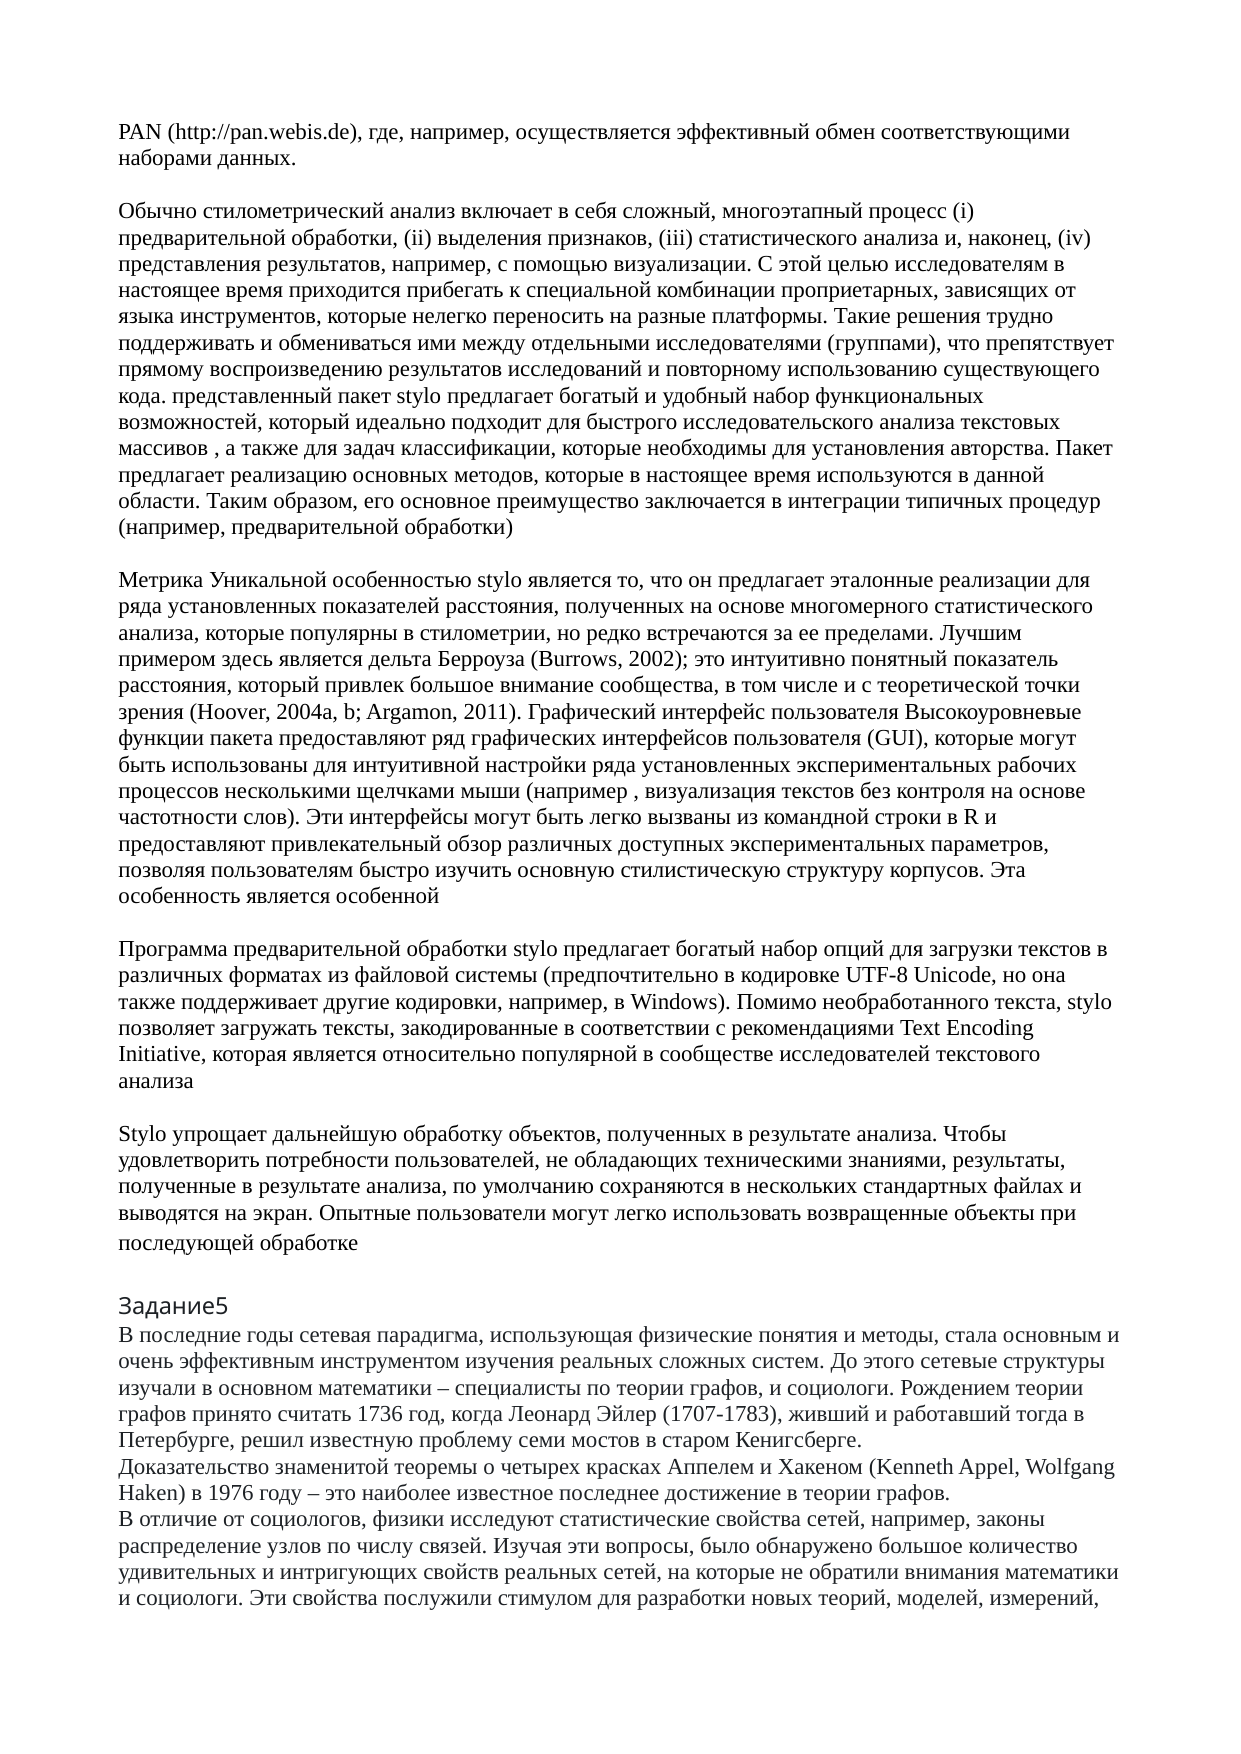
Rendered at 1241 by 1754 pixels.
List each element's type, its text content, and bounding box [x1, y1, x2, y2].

text Метрика Уникальной особенностью stylo является то, что он предлагает эталонные реализации для ряда установленных показателей расстояния, полученных на основе многомерного статистического анализа, которые популярны в стилометрии, но редко встречаются за ее пределами. Лучшим примером здесь является дельта Берроуза (Burrows, 2002); это интуитивно понятный показатель расстояния, который привлек большое внимание сообщества, в том числе и с теоретической точки зрения (Hoover, 2004a, b; Argamon, 2011). Графический интерфейс пользователя Высокоуровневые функции пакета предоставляют ряд графических интерфейсов пользователя (GUI), которые могут быть использованы для интуитивной настройки ряда установленных экспериментальных рабочих процессов несколькими щелчками мыши (например , визуализация текстов без контроля на основе частотности слов). Эти интерфейсы могут быть легко вызваны из командной строки в R и предоставляют привлекательный обзор различных доступных экспериментальных параметров, позволяя пользователям быстро изучить основную стилистическую структуру корпусов. Эта особенность является особенной [118, 566, 1122, 909]
text PAN (http://pan.webis.de), где, например, осуществляется эффективный обмен соответствующими наборами данных. [118, 118, 1122, 171]
text Обычно стилометрический анализ включает в себя сложный, многоэтапный процесс (i) предварительной обработки, (ii) выделения признаков, (iii) статистического анализа и, наконец, (iv) представления результатов, например, с помощью визуализации. С этой целью исследователям в настоящее время приходится прибегать к специальной комбинации проприетарных, зависящих от языка инструментов, которые нелегко переносить на разные платформы. Такие решения трудно поддерживать и обмениваться ими между отдельными исследователями (группами), что препятствует прямому воспроизведению результатов исследований и повторному использованию существующего кода. представленный пакет stylo предлагает богатый и удобный набор функциональных возможностей, который идеально подходит для быстрого исследовательского анализа текстовых массивов , а также для задач классификации, которые необходимы для установления авторства. Пакет предлагает реализацию основных методов, которые в настоящее время используются в данной области. Таким образом, его основное преимущество заключается в интеграции типичных процедур (например, предварительной обработки) [118, 197, 1122, 540]
text Программа предварительной обработки stylo предлагает богатый набор опций для загрузки текстов в различных форматах из файловой системы (предпочтительно в кодировке UTF-8 Unicode, но она также поддерживает другие кодировки, например, в Windows). Помимо необработанного текста, stylo позволяет загружать тексты, закодированные в соответствии с рекомендациями Text Encoding Initiative, которая является относительно популярной в сообществе исследователей текстового анализа [118, 935, 1122, 1093]
text В отличие от социологов, физики исследуют статистические свойства сетей, например, законы распределение узлов по числу связей. Изучая эти вопросы, было обнаружено большое количество удивительных и интригующих свойств реальных сетей, на которые не обратили внимания математики и социологи. Эти свойства послужили стимулом для разработки новых теорий, моделей, измерений, [118, 1505, 1122, 1611]
text В последние годы сетевая парадигма, использующая физические понятия и методы, стала основным и очень эффективным инструментом изучения реальных сложных систем. До этого сетевые структуры изучали в основном математики – специалисты по теории графов, и социологи. Рождением теории графов принято считать 1736 год, когда Леонард Эйлер (1707-1783), живший и работавший тогда в Петербурге, решил известную проблему семи мостов в старом Кенигсберге. [118, 1321, 1122, 1453]
text Доказательство знаменитой теоремы о четырех красках Аппелем и Хакеном (Kenneth Appel, Wolfgang Haken) в 1976 году – это наиболее известное последнее достижение в теории графов. [118, 1453, 1122, 1505]
text Stylo упрощает дальнейшую обработку объектов, полученных в результате анализа. Чтобы удовлетворить потребности пользователей, не обладающих техническими знаниями, результаты, полученные в результате анализа, по умолчанию сохраняются в нескольких стандартных файлах и выводятся на экран. Опытные пользователи могут легко использовать возвращенные объекты при последующей обработке [118, 1119, 1122, 1257]
text Задание5 [118, 1289, 1122, 1321]
